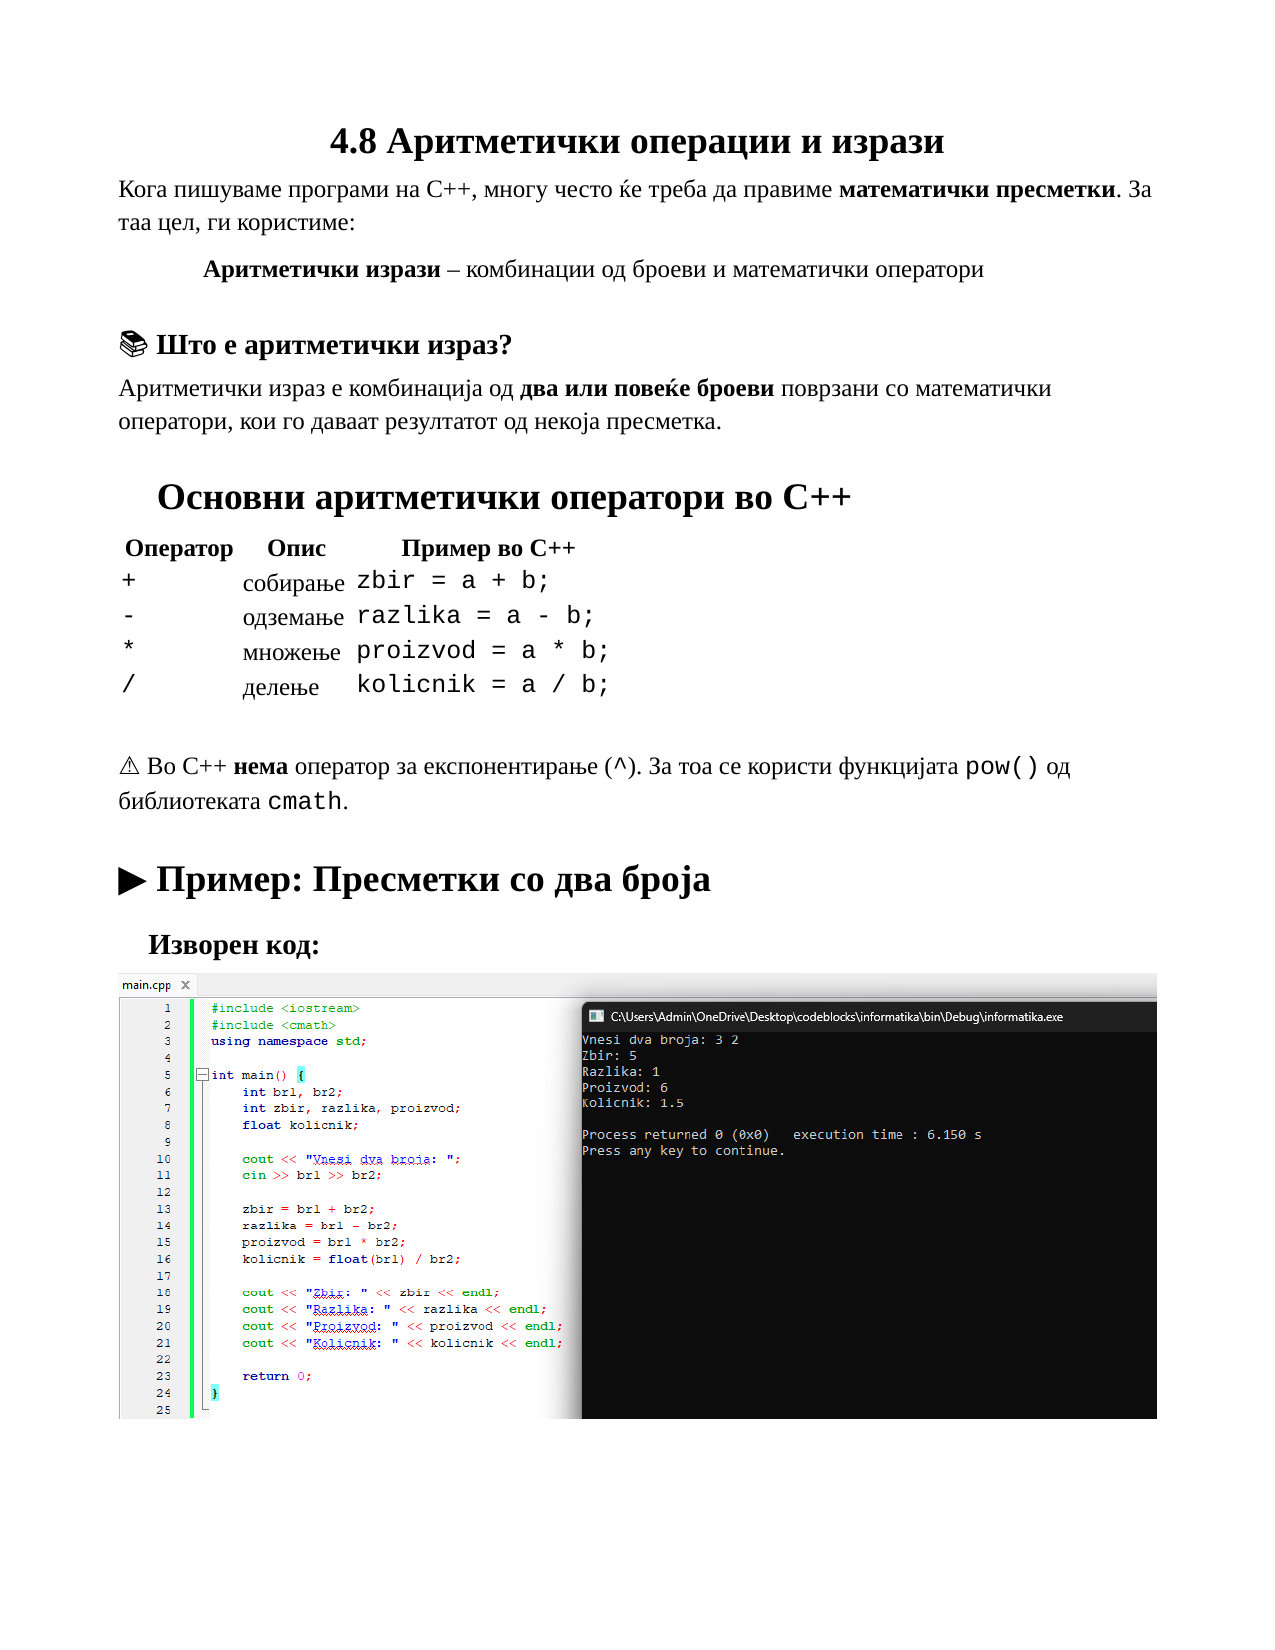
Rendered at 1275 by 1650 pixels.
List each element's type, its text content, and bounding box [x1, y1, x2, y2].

table_cell множење [240, 634, 353, 669]
subtitle 🧾 Изворен код: [118, 927, 1157, 961]
table_cell собирање [240, 565, 353, 599]
table_cell / [118, 669, 240, 703]
table_cell + [118, 565, 240, 599]
subtitle ▶️ Пример: Пресметки со два броја [118, 857, 1157, 900]
subtitle 🔢 Основни аритметички оператори во C++ [118, 475, 1157, 518]
table_cell razlika = a - b; [353, 600, 624, 634]
text ✨ Аритметички изрази – комбинации од броеви и математички оператори [177, 254, 1098, 283]
table_header Пример во C++ [353, 530, 624, 565]
text Кога пишуваме програми на C++, многу често ќе треба да правиме математички пресметки. За таа цел, ги користиме: [118, 174, 1157, 236]
subtitle 4.8 Аритметички операции и изрази [118, 118, 1157, 161]
table_cell kolicnik = a / b; [353, 669, 624, 703]
table_cell делење [240, 669, 353, 703]
text Аритметички израз е комбинација од два или повеќе броеви поврзани со математички оператори, кои го даваат резултатот од некоја пресметка. [118, 373, 1157, 435]
picture [118, 973, 1157, 1419]
subtitle 📚 Што е аритметички израз? [118, 327, 1157, 361]
table_header Опис [240, 530, 353, 565]
table_cell zbir = a + b; [353, 565, 624, 599]
table_cell * [118, 634, 240, 669]
table_cell proizvod = a * b; [353, 634, 624, 669]
table_header Оператор [118, 530, 240, 565]
text ⚠️ Во C++ нема оператор за експонентирање (^). За тоа се користи функцијата pow() од библиотеката cmath. [118, 751, 1157, 817]
table_cell - [118, 600, 240, 634]
table_cell одземање [240, 600, 353, 634]
